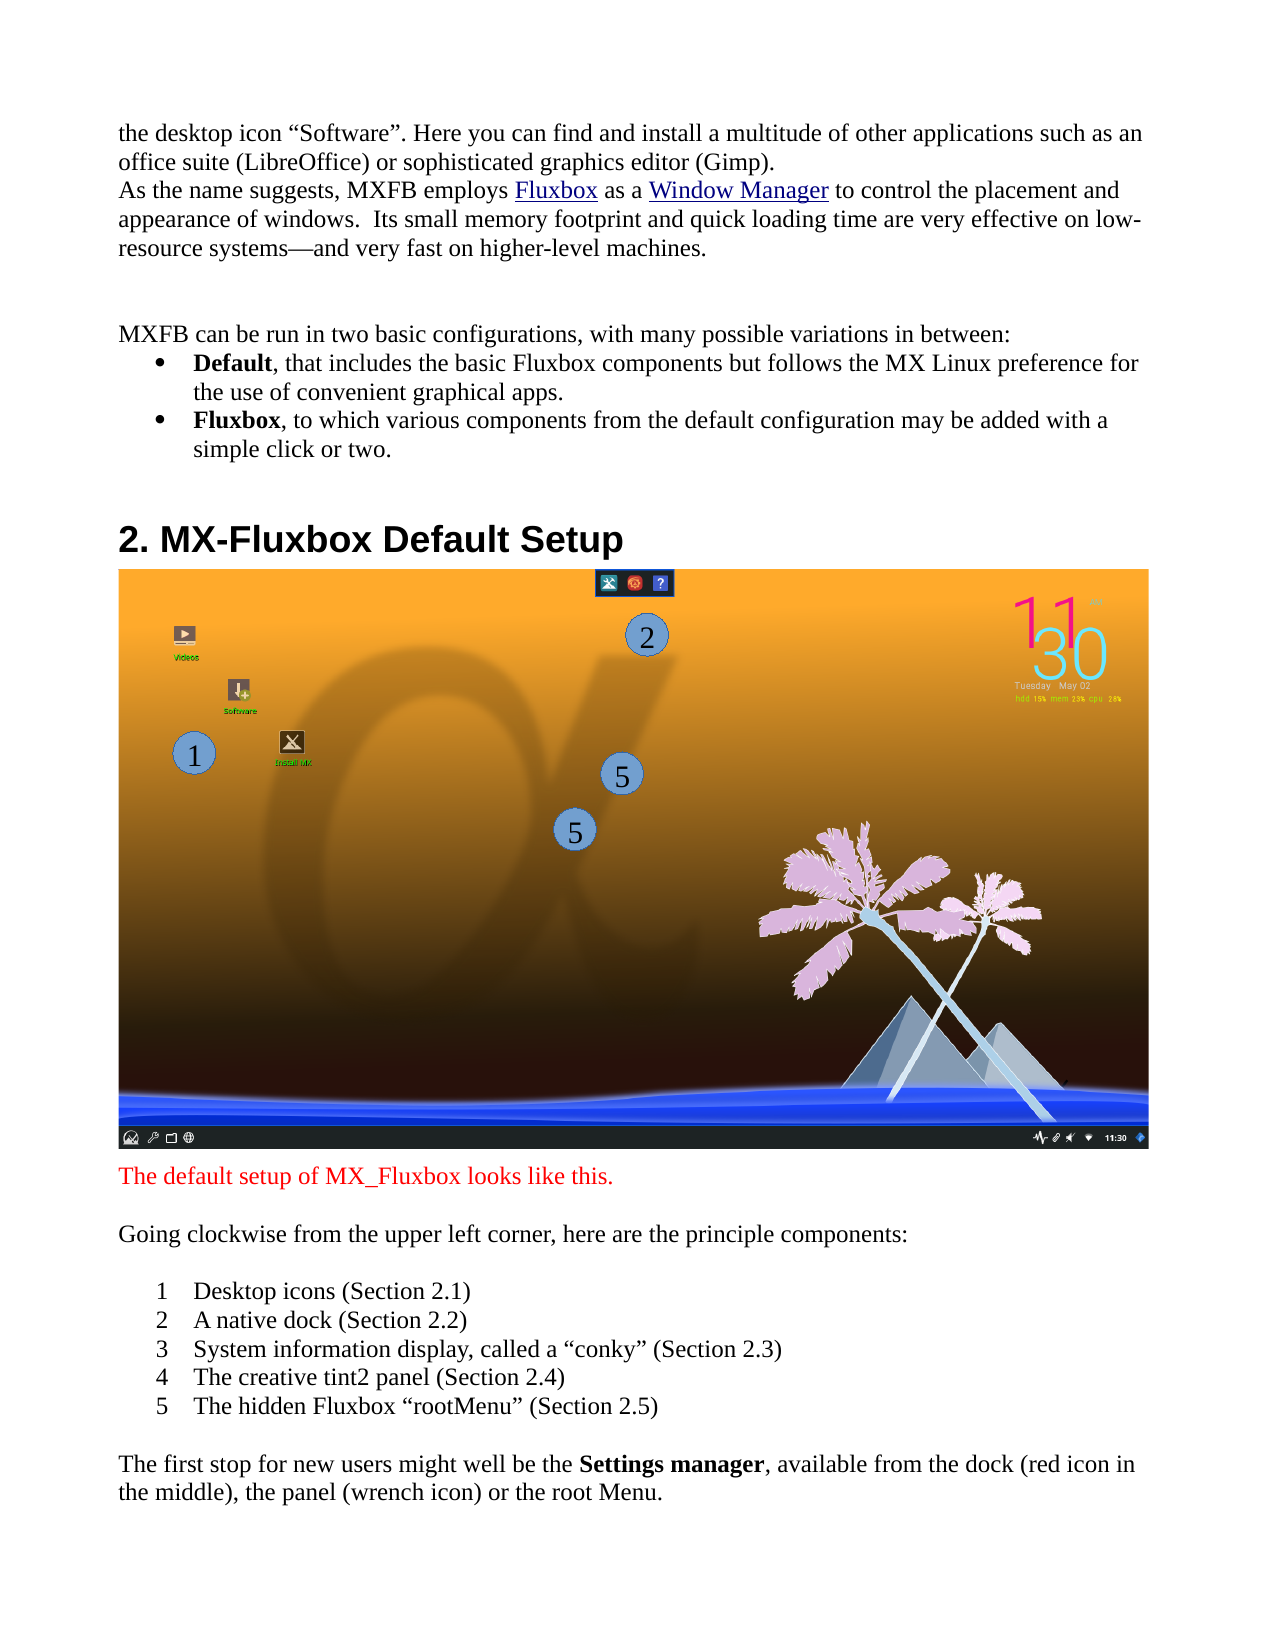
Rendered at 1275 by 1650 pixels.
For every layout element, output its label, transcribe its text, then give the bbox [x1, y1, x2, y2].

text The first stop for new users might well be the Settings manager, available from the dock (red icon in the middle), the panel (wrench icon) or the root Menu. [118, 1449, 1157, 1506]
text the desktop icon “Software”. Here you can find and install a multitude of other applications such as an office suite (LibreOffice) or sophisticated graphics editor (Gimp). [118, 118, 1157, 176]
list Desktop icons (Section 2.1) [156, 1276, 1157, 1305]
list The creative tint2 panel (Section 2.4) [156, 1362, 1157, 1391]
list The hidden Fluxbox “rootMenu” (Section 2.5) [156, 1391, 1157, 1420]
text 5 [560, 814, 590, 844]
text The default setup of MX_Fluxbox looks like this. [118, 572, 1157, 1190]
picture [118, 569, 1149, 1149]
list Default, that includes the basic Fluxbox components but follows the MX Linux preference for the use of convenient graphical apps. [156, 348, 1157, 406]
list Fluxbox, to which various components from the default configuration may be added with a simple click or two. [156, 406, 1157, 463]
text 5 [607, 758, 637, 789]
text MXFB can be run in two basic configurations, with many possible variations in between: [118, 319, 1157, 348]
list System information display, called a “conky” (Section 2.3) [156, 1334, 1157, 1362]
text Going clockwise from the upper left corner, here are the principle components: [118, 1219, 1157, 1247]
list A native dock (Section 2.2) [156, 1305, 1157, 1334]
text 1 [179, 738, 209, 768]
text 2 [632, 619, 662, 650]
text As the name suggests, MXFB employs Fluxbox as a Window Manager to control the placement and appearance of windows. Its small memory footprint and quick loading time are very effective on low-resource systems—and very fast on higher-level machines. [118, 176, 1157, 262]
subtitle 2. MX-Fluxbox Default Setup [118, 517, 1157, 560]
